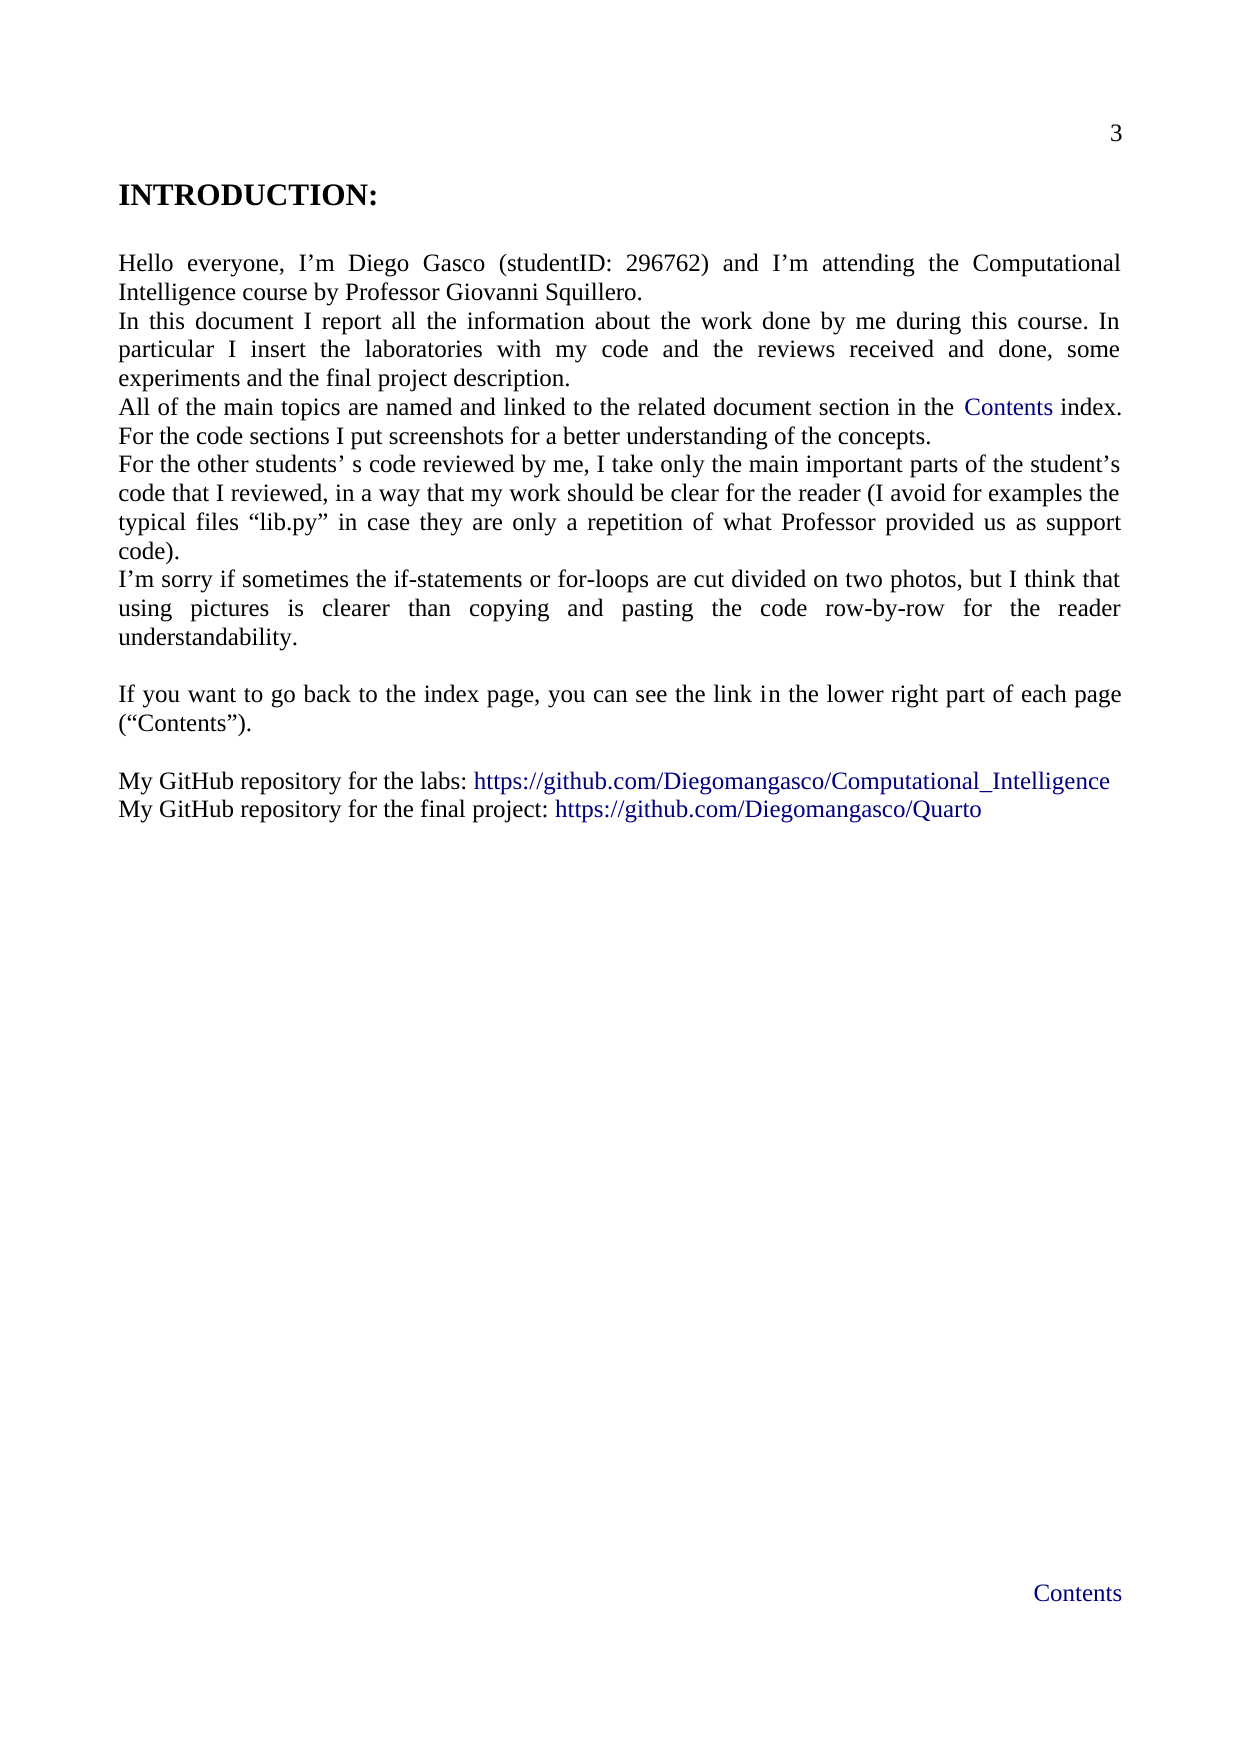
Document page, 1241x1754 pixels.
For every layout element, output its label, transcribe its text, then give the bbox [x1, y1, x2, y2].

text My GitHub repository for the final project: https://github.com/Diegomangasco/Quarto [118, 794, 1122, 823]
text My GitHub repository for the labs: https://github.com/Diegomangasco/Computational_Intelligence [118, 766, 1122, 794]
text I’m sorry if sometimes the if-statements or for-loops are cut divided on two photos, but I think that using pictures is clearer than copying and pasting the code row-by-row for the reader understandability. [118, 564, 1122, 651]
text In this document I report all the information about the work done by me during this course. In particular I insert the laboratories with my code and the reviews received and done, some experiments and the final project description. [118, 306, 1122, 392]
text Hello everyone, I’m Diego Gasco (studentID: 296762) and I’m attending the Computational Intelligence course by Professor Giovanni Squillero. [118, 248, 1122, 306]
text If you want to go back to the index page, you can see the link in the lower right part of each page (“Contents”). [118, 679, 1122, 737]
text INTRODUCTION: [118, 176, 1122, 212]
text For the other students’ s code reviewed by me, I take only the main important parts of the student’s code that I reviewed, in a way that my work should be clear for the reader (I avoid for examples the typical files “lib.py” in case they are only a repetition of what Professor provided us as support code). [118, 449, 1122, 564]
text All of the main topics are named and linked to the related document section in the Contents index. For the code sections I put screenshots for a better understanding of the concepts. [118, 392, 1122, 449]
